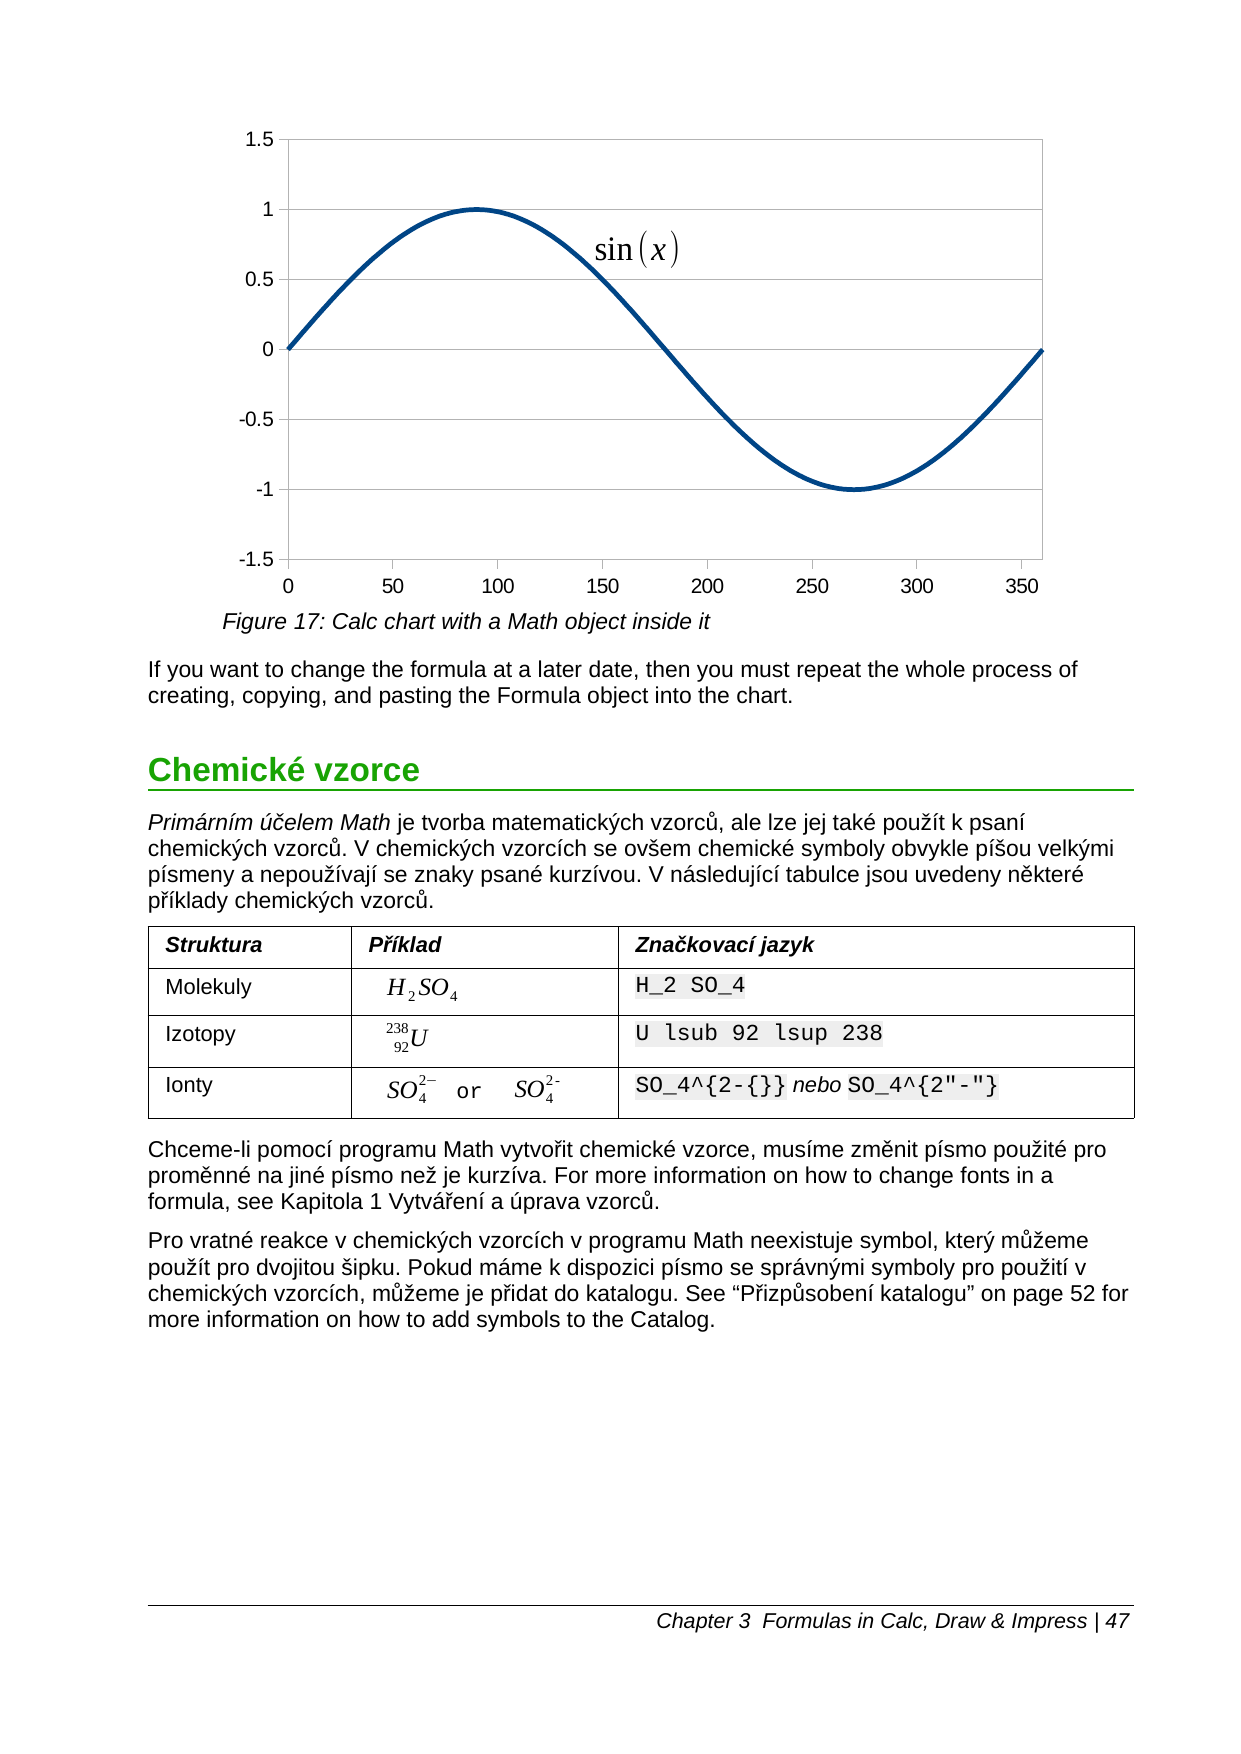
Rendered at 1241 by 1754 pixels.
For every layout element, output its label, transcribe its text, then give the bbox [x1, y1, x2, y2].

text Chceme-li pomocí programu Math vytvořit chemické vzorce, musíme změnit písmo použité pro proměnné na jiné písmo než je kurzíva. For more information on how to change fonts in a formula, see Chapter 1 Creating & Editing Formulas. [148, 1136, 1134, 1215]
table_cell U lsub 92 lsup 238 [619, 1016, 1134, 1067]
text Figure 17: Calc chart with a Math object inside it [222, 608, 1059, 634]
text Primárním účelem Math je tvorba matematických vzorců, ale lze jej také použít k psaní chemických vzorců. V chemických vzorcích se ovšem chemické symboly obvykle píšou velkými písmeny a nepoužívají se znaky psané kurzívou. V následující tabulce jsou uvedeny některé příklady chemických vzorců. [148, 808, 1134, 914]
table_cell Ionty [149, 1068, 351, 1118]
table_cell [352, 1016, 618, 1067]
table_header Značkovací jazyk [619, 927, 1134, 968]
table_header Struktura [149, 927, 351, 968]
table_cell Izotopy [149, 1016, 351, 1067]
table_cell [352, 969, 618, 1015]
table_cell SO_4^{2-{}} nebo SO_4^{2"-"} [619, 1068, 1134, 1118]
table_cell H_2 SO_4 [619, 969, 1134, 1015]
text Pro vratné reakce v chemických vzorcích v programu Math neexistuje symbol, který můžeme použít pro dvojitou šipku. Pokud máme k dispozici písmo se správnými symboly pro použití v chemických vzorcích, můžeme je přidat do katalogu. See “Catalog customization” on page 52 for more information on how to add symbols to the Catalog. [148, 1227, 1134, 1333]
subtitle Chemické vzorce [148, 750, 1134, 789]
text If you want to change the formula at a later date, then you must repeat the whole process of creating, copying, and pasting the Formula object into the chart. [148, 656, 1134, 708]
table_header Příklad [352, 927, 618, 968]
table_cell Molekuly [149, 969, 351, 1015]
table_cell or [352, 1068, 618, 1118]
